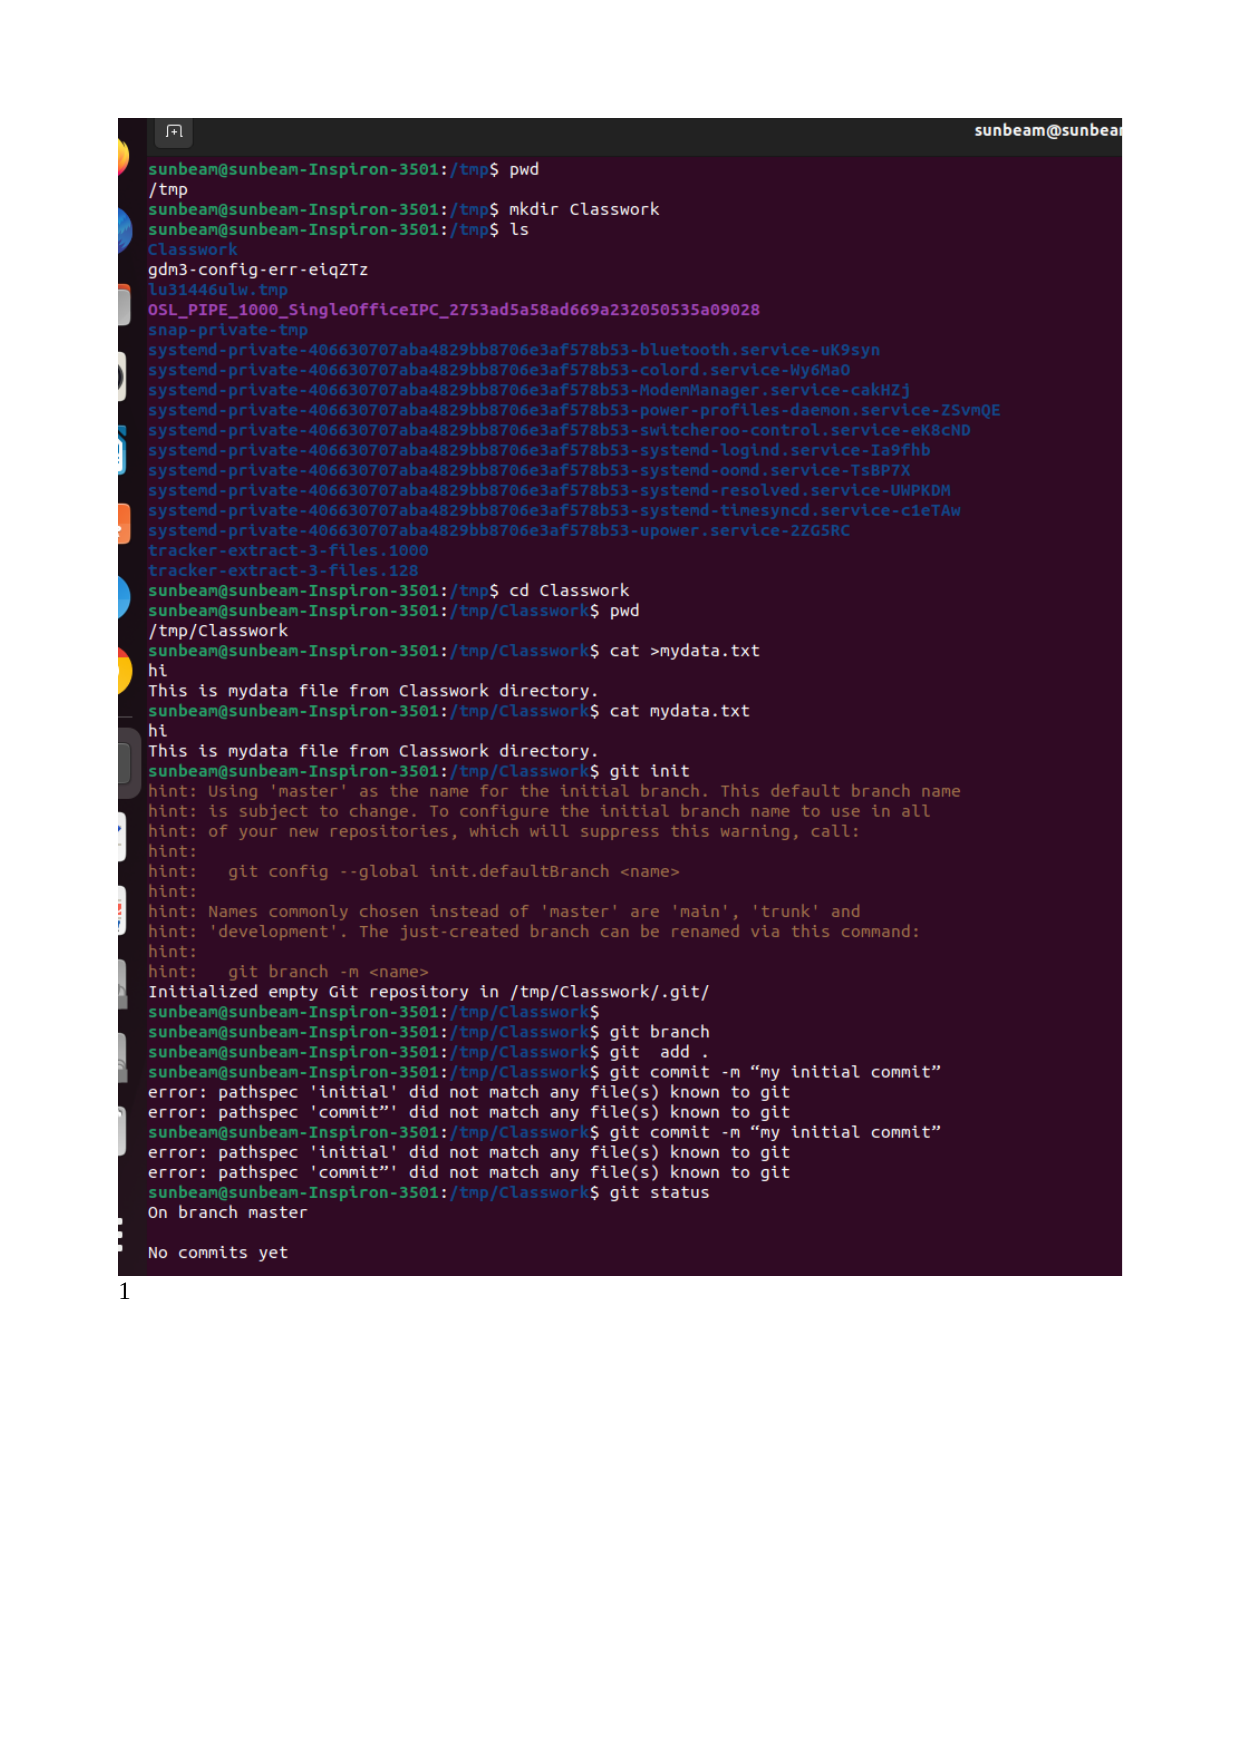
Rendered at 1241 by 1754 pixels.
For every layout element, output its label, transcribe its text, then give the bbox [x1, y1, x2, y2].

text 1 [118, 1276, 1122, 1304]
picture [118, 118, 1123, 1276]
